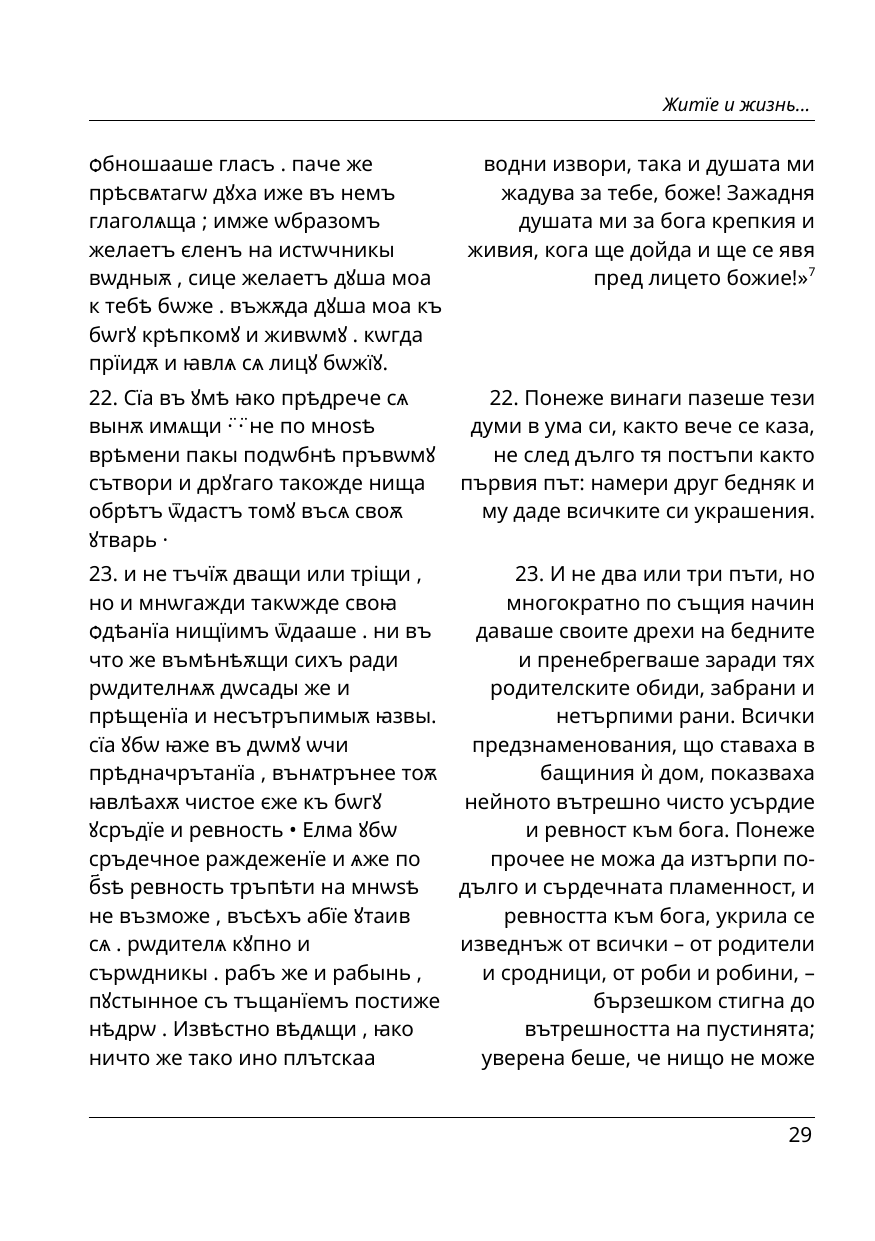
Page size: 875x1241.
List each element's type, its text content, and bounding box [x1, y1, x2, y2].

table_cell 22. Понеже винаги пазеше тези думи в ума си, както вече се каза, не след дълго тя постъпи както първия път: намери друг бедняк и му даде всичките си украшения. [452, 383, 815, 559]
table_cell 22. Сїа въ ꙋмѣ ꙗко прѣдрече сѧ вынѫ имѧщи ·̈ ·̈ не по мноѕѣ врѣмени пакы подѡбнѣ пръвѡмꙋ сътвори и дрꙋгаго такожде нища обрѣтъ ѿдастъ томꙋ въсѧ своѫ ꙋтварь · [89, 383, 452, 559]
table_cell ѻбношааше гласъ . паче же прѣсвѧтагѡ дꙋха иже въ немъ глаголѧща ; имже ѡбразомъ желаетъ єленъ на истѡчникы вѡдныѫ , сице желаетъ дꙋша моа к тебѣ бѡже . въжѫда дꙋша моа къ бѡгꙋ крѣпкомꙋ и живѡмꙋ . кѡгда прїидѫ и ꙗвлѧ сѧ лицꙋ бѡжїꙋ. [89, 150, 452, 383]
table_cell 23. И не два или три пъти, но многократно по същия начин даваше своите дрехи на бедните и пренебрегваше заради тях родителските обиди, забрани и нетърпими рани. Всички предзнаменования, що ставаха в бащиния ѝ дом, показваха нейното вътрешно чисто усърдие и ревност към бога. Понеже прочее не можа да изтърпи по-дълго и сърдечната пламенност, и ревността към бога, укрила се изведнъж от всички – от родители и сродници, от роби и робини, – бързешком стигна до вътрешността на пустинята; уверена беше, че нищо не може [452, 560, 815, 1071]
table_cell 23. и не тъчїѫ дващи или тріщи , но и мнѡгажди такѡжде своꙗ ѻдѣанїа нищїимъ ѿдааше . ни въ что же въмѣнѣѫщи сихъ ради рѡдителнѧѫ дѡсады же и прѣщенїа и несътръпимыѫ ꙗзвы. сїа ꙋбѡ ꙗже въ дѡмꙋ ѡчи прѣдначрътанїа , вънѧтрънее тоѫ ꙗвлѣахѫ чистое єже къ бѡгꙋ ꙋсръдїе и ревность • Елма ꙋбѡ сръдечное раждеженїе и ѧже по б҃ѕѣ ревность тръпѣти на мнѡѕѣ не възможе , въсѣхъ абїе ꙋтаив сѧ . рѡдителѧ кꙋпно и сърѡдникы . рабъ же и рабынь , пꙋстынное съ тъщанїемъ постиже нѣдрѡ . Извѣстно вѣдѧщи , ꙗко ничто же тако ино плътскаа [89, 560, 452, 1071]
table_cell водни извори, така и душата ми жадува за тебе, боже! Зажадня душата ми за бога крепкия и живия, кога ще дойда и ще се явя пред лицето божие!»7 [452, 150, 815, 383]
